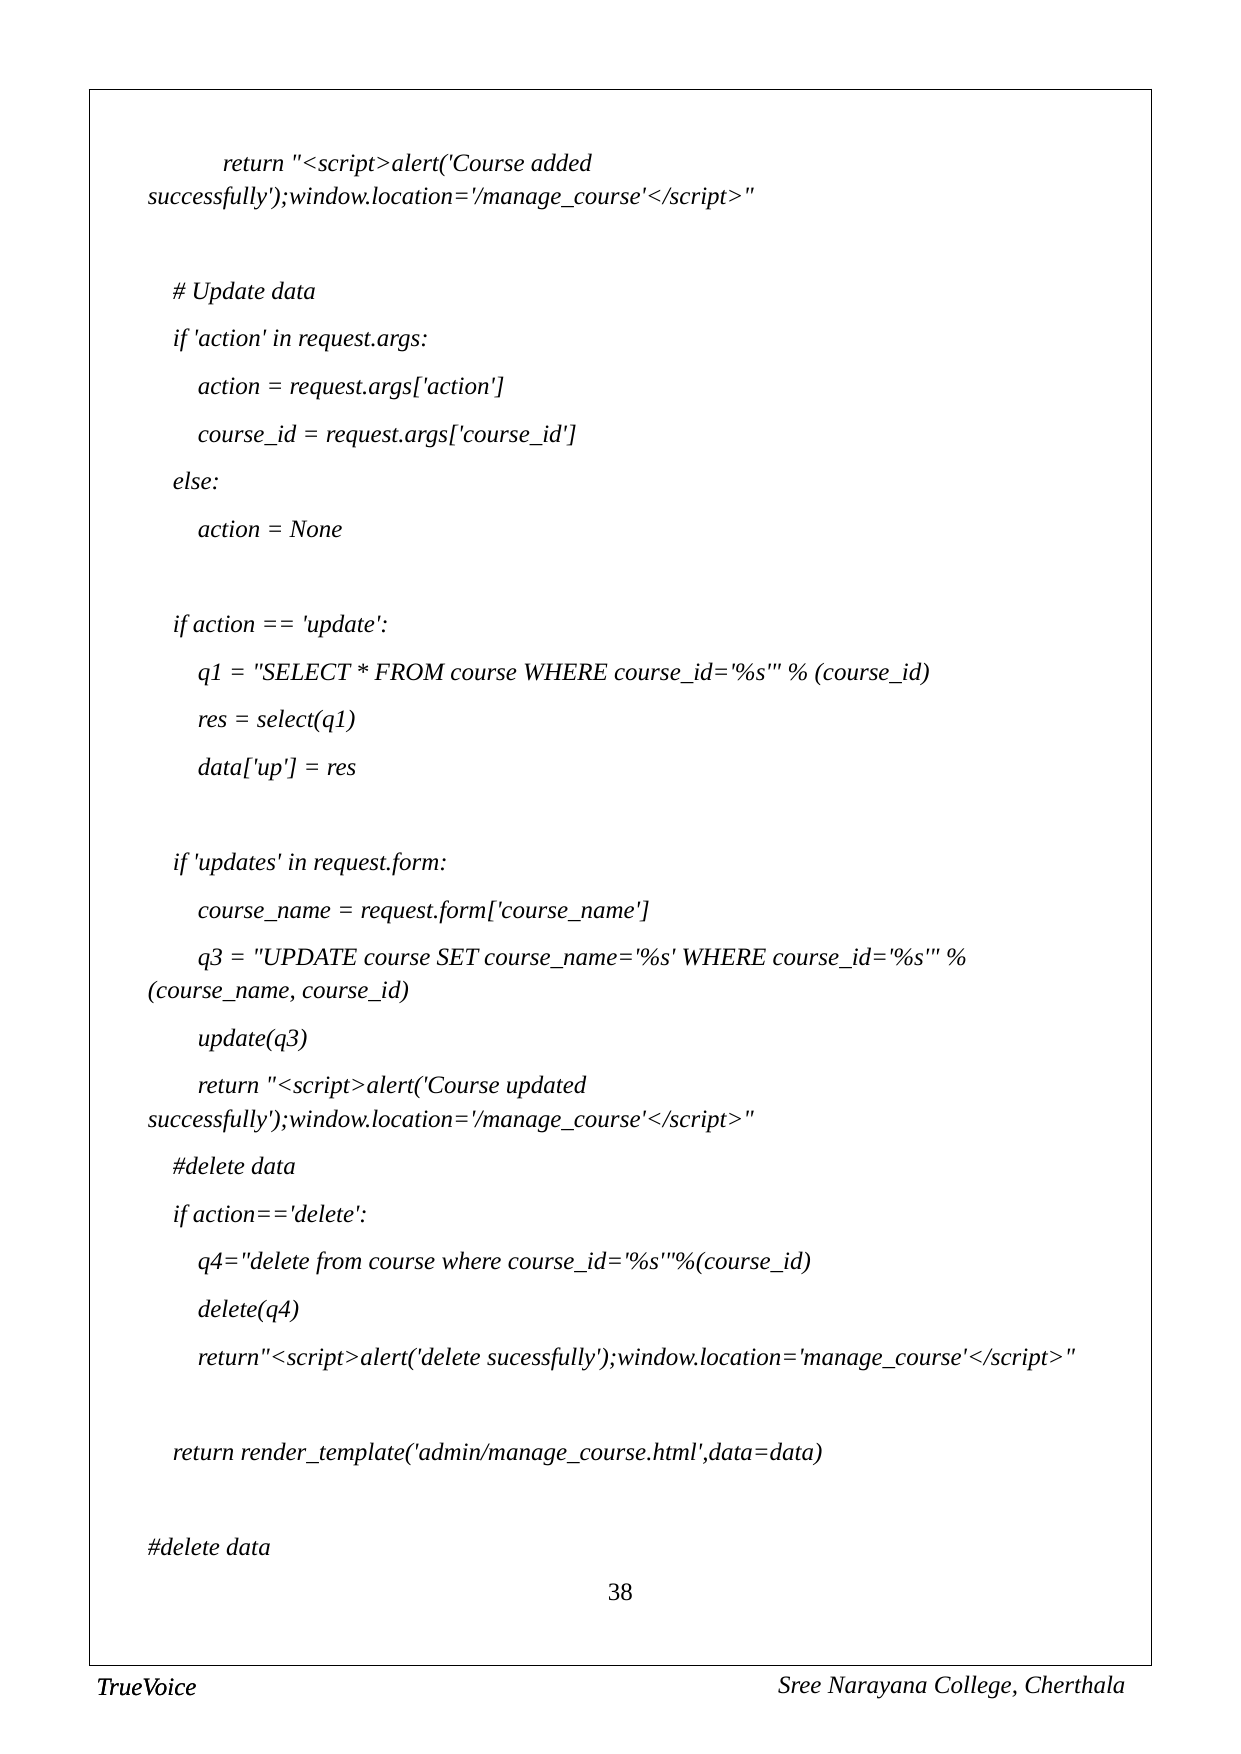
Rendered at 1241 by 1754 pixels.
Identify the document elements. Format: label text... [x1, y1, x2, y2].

text if 'action' in request.args: [148, 323, 1092, 352]
text return"<script>alert('delete sucessfully');window.location='manage_course'</script>" [148, 1342, 1092, 1370]
text data['up'] = res [148, 752, 1092, 781]
text action = None [148, 514, 1092, 543]
text q4="delete from course where course_id='%s'"%(course_id) [148, 1246, 1092, 1275]
text return "<script>alert('Course updated successfully');window.location='/manage_course'</script>" [148, 1071, 1092, 1132]
text course_name = request.form['course_name'] [148, 895, 1092, 923]
text return "<script>alert('Course added successfully');window.location='/manage_course'</script>" [148, 148, 1092, 209]
text action = request.args['action'] [148, 371, 1092, 400]
text if action=='delete': [148, 1199, 1092, 1228]
text #delete data [148, 1151, 1092, 1180]
text course_id = request.args['course_id'] [148, 419, 1092, 447]
text if action == 'update': [148, 609, 1092, 638]
text delete(q4) [148, 1294, 1092, 1323]
text # Update data [148, 276, 1092, 305]
text q1 = "SELECT * FROM course WHERE course_id='%s'" % (course_id) [148, 657, 1092, 686]
text else: [148, 466, 1092, 495]
text update(q3) [148, 1023, 1092, 1052]
text q3 = "UPDATE course SET course_name='%s' WHERE course_id='%s'" % (course_name, course_id) [148, 942, 1092, 1004]
text res = select(q1) [148, 704, 1092, 733]
text #delete data [148, 1532, 1092, 1561]
text return render_template('admin/manage_course.html',data=data) [148, 1437, 1092, 1466]
text if 'updates' in request.form: [148, 847, 1092, 876]
